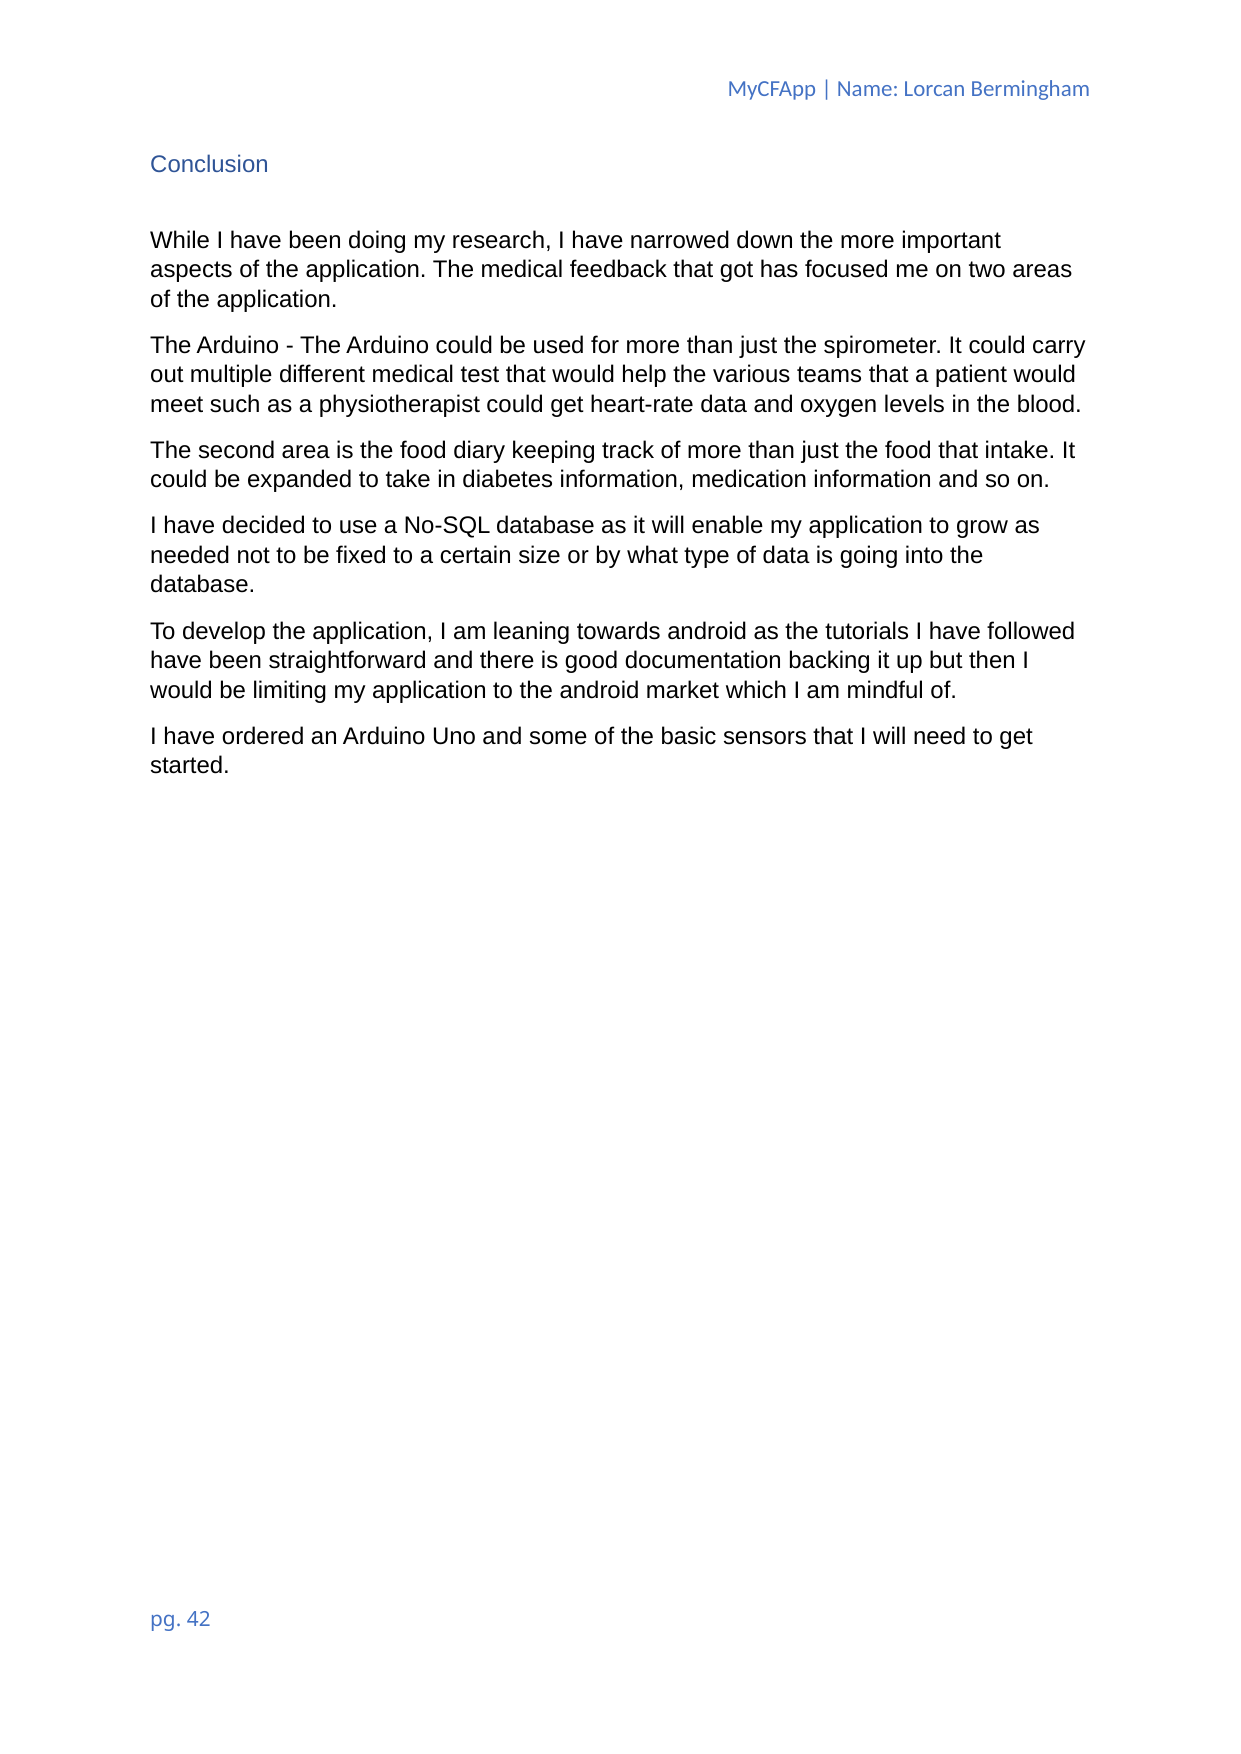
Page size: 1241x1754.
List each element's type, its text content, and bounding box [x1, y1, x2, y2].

text The Arduino - The Arduino could be used for more than just the spirometer. It could carry out multiple different medical test that would help the various teams that a patient would meet such as a physiotherapist could get heart-rate data and oxygen levels in the blood. [150, 331, 1090, 417]
text To develop the application, I am leaning towards android as the tutorials I have followed have been straightforward and there is good documentation backing it up but then I would be limiting my application to the android market which I am mindful of. [150, 617, 1090, 703]
text I have ordered an Arduino Uno and some of the basic sensors that I will need to get started. [150, 722, 1090, 779]
subtitle Conclusion [150, 150, 1090, 178]
text While I have been doing my research, I have narrowed down the more important aspects of the application. The medical feedback that got has focused me on two areas of the application. [150, 226, 1090, 312]
text I have decided to use a No-SQL database as it will enable my application to grow as needed not to be fixed to a certain size or by what type of data is going into the database. [150, 511, 1090, 598]
text The second area is the food diary keeping track of more than just the food that intake. It could be expanded to take in diabetes information, medication information and so on. [150, 436, 1090, 493]
